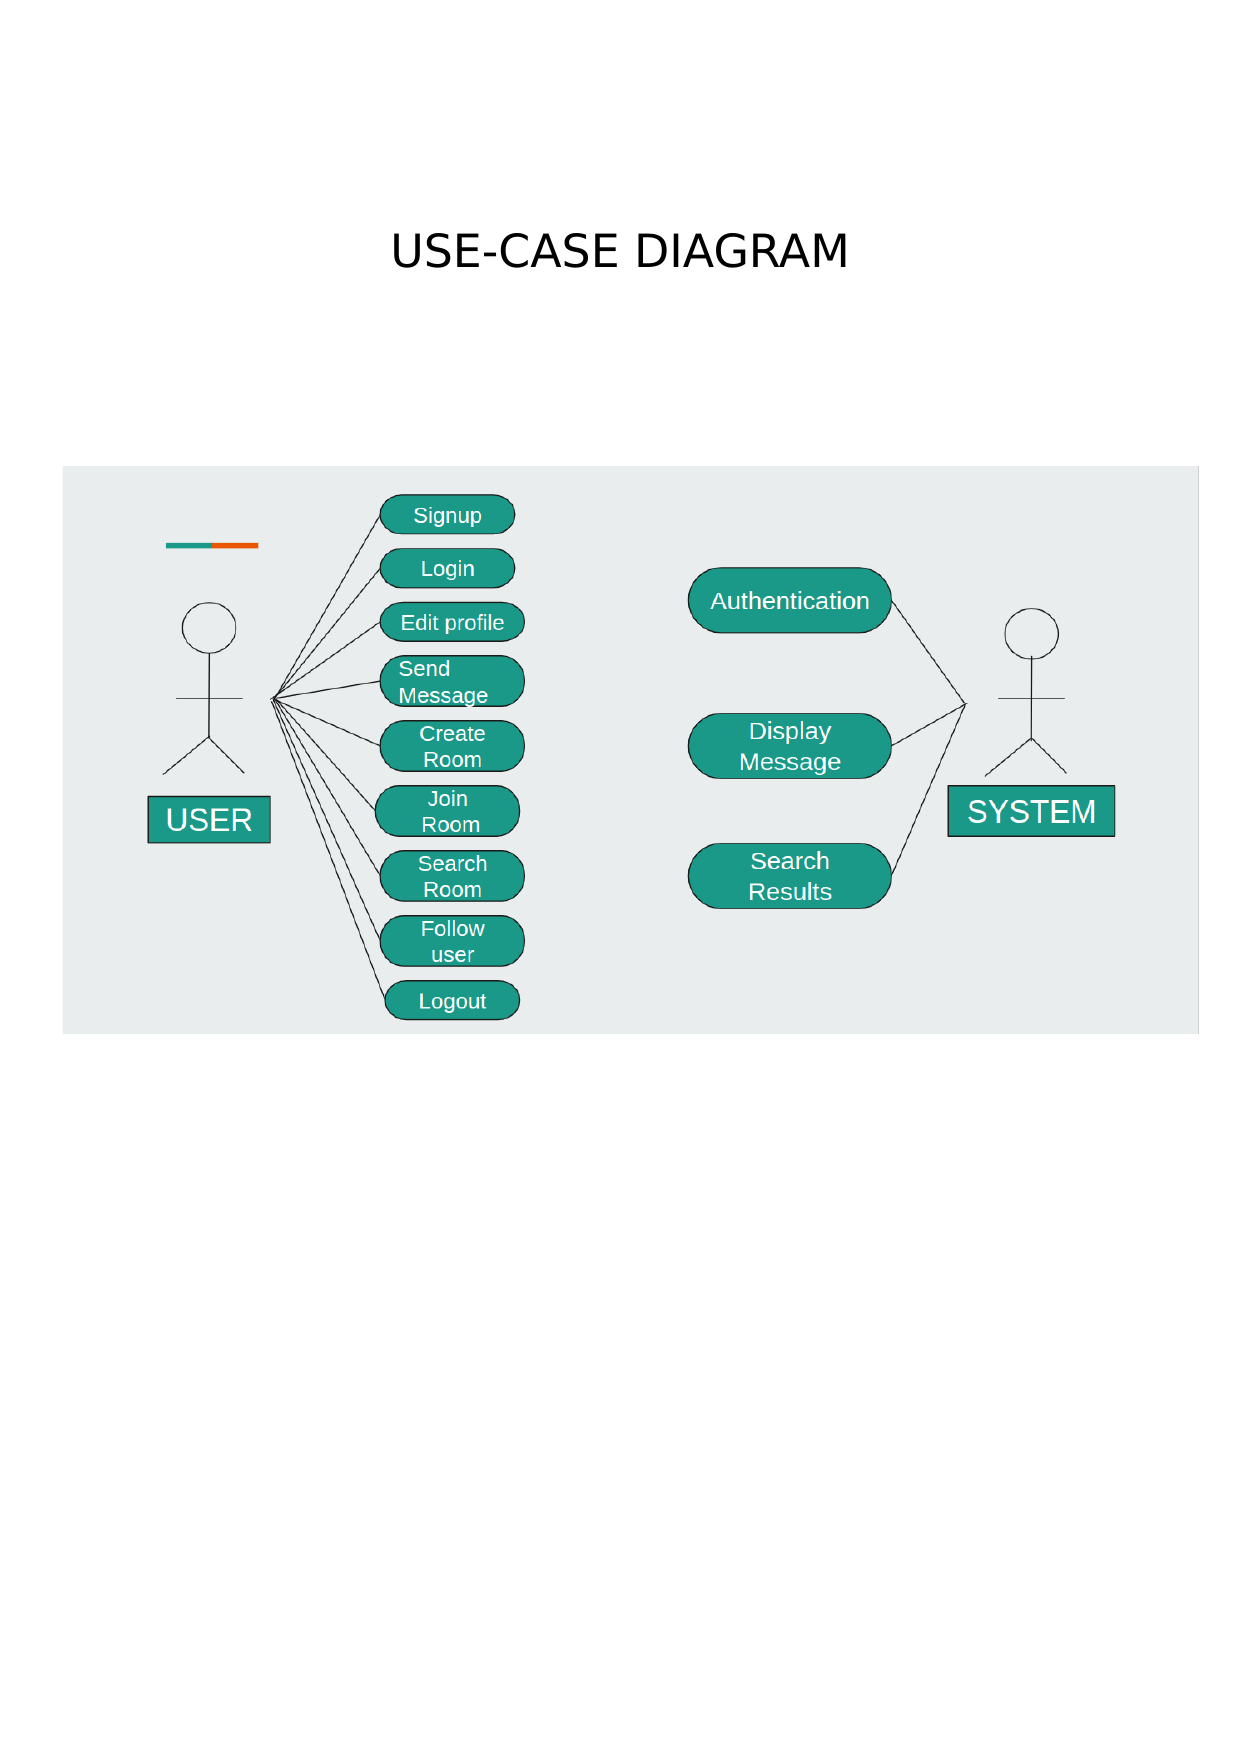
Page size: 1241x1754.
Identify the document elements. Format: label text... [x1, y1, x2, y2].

picture [62, 466, 1199, 1034]
text USE-CASE DIAGRAM [118, 225, 1122, 279]
